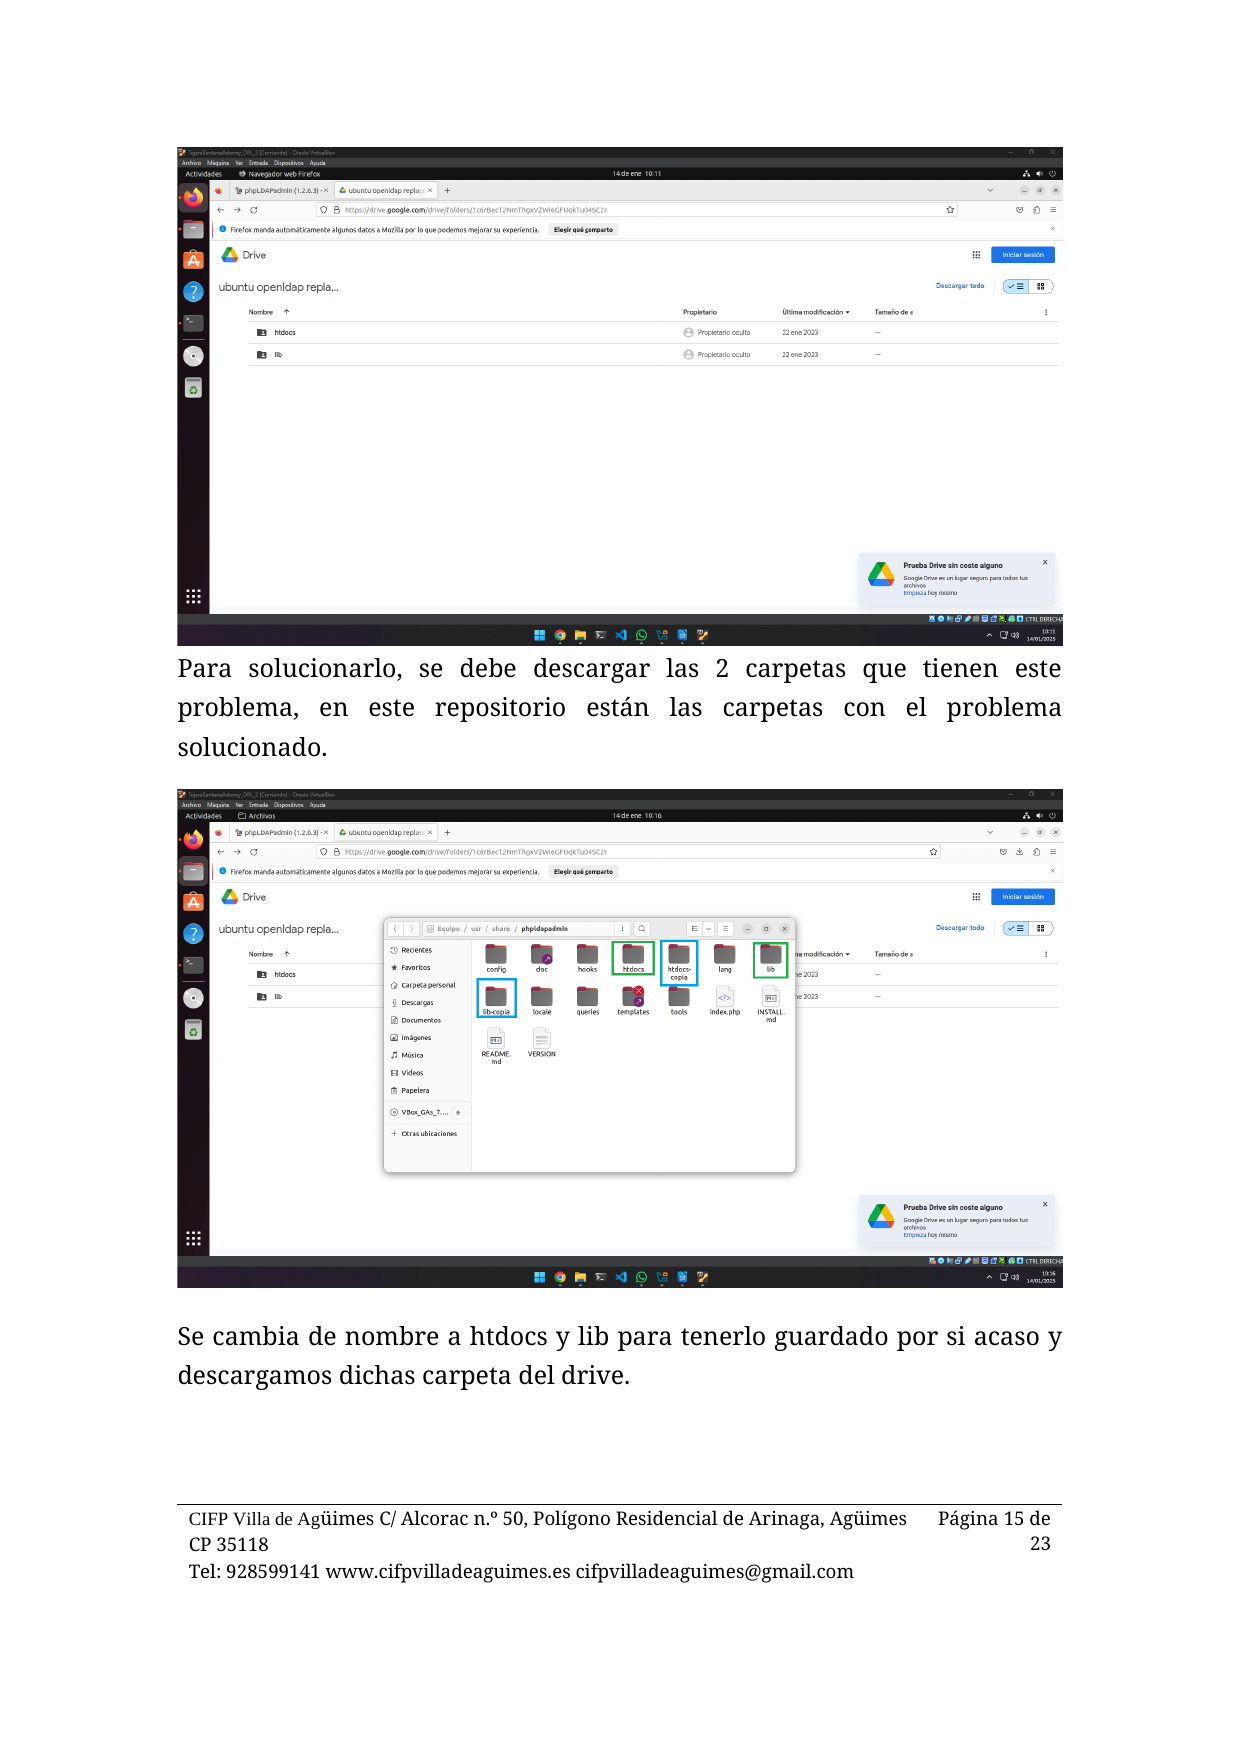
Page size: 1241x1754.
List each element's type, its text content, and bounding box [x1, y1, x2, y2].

text Se cambia de nombre a htdocs y lib para tenerlo guardado por si acaso y descargamos dichas carpeta del drive. [177, 1288, 1063, 1392]
picture [177, 789, 1063, 1288]
picture [177, 147, 1063, 646]
text Para solucionarlo, se debe descargar las 2 carpetas que tienen este problema, en este repositorio están las carpetas con el problema solucionado. [177, 646, 1063, 763]
